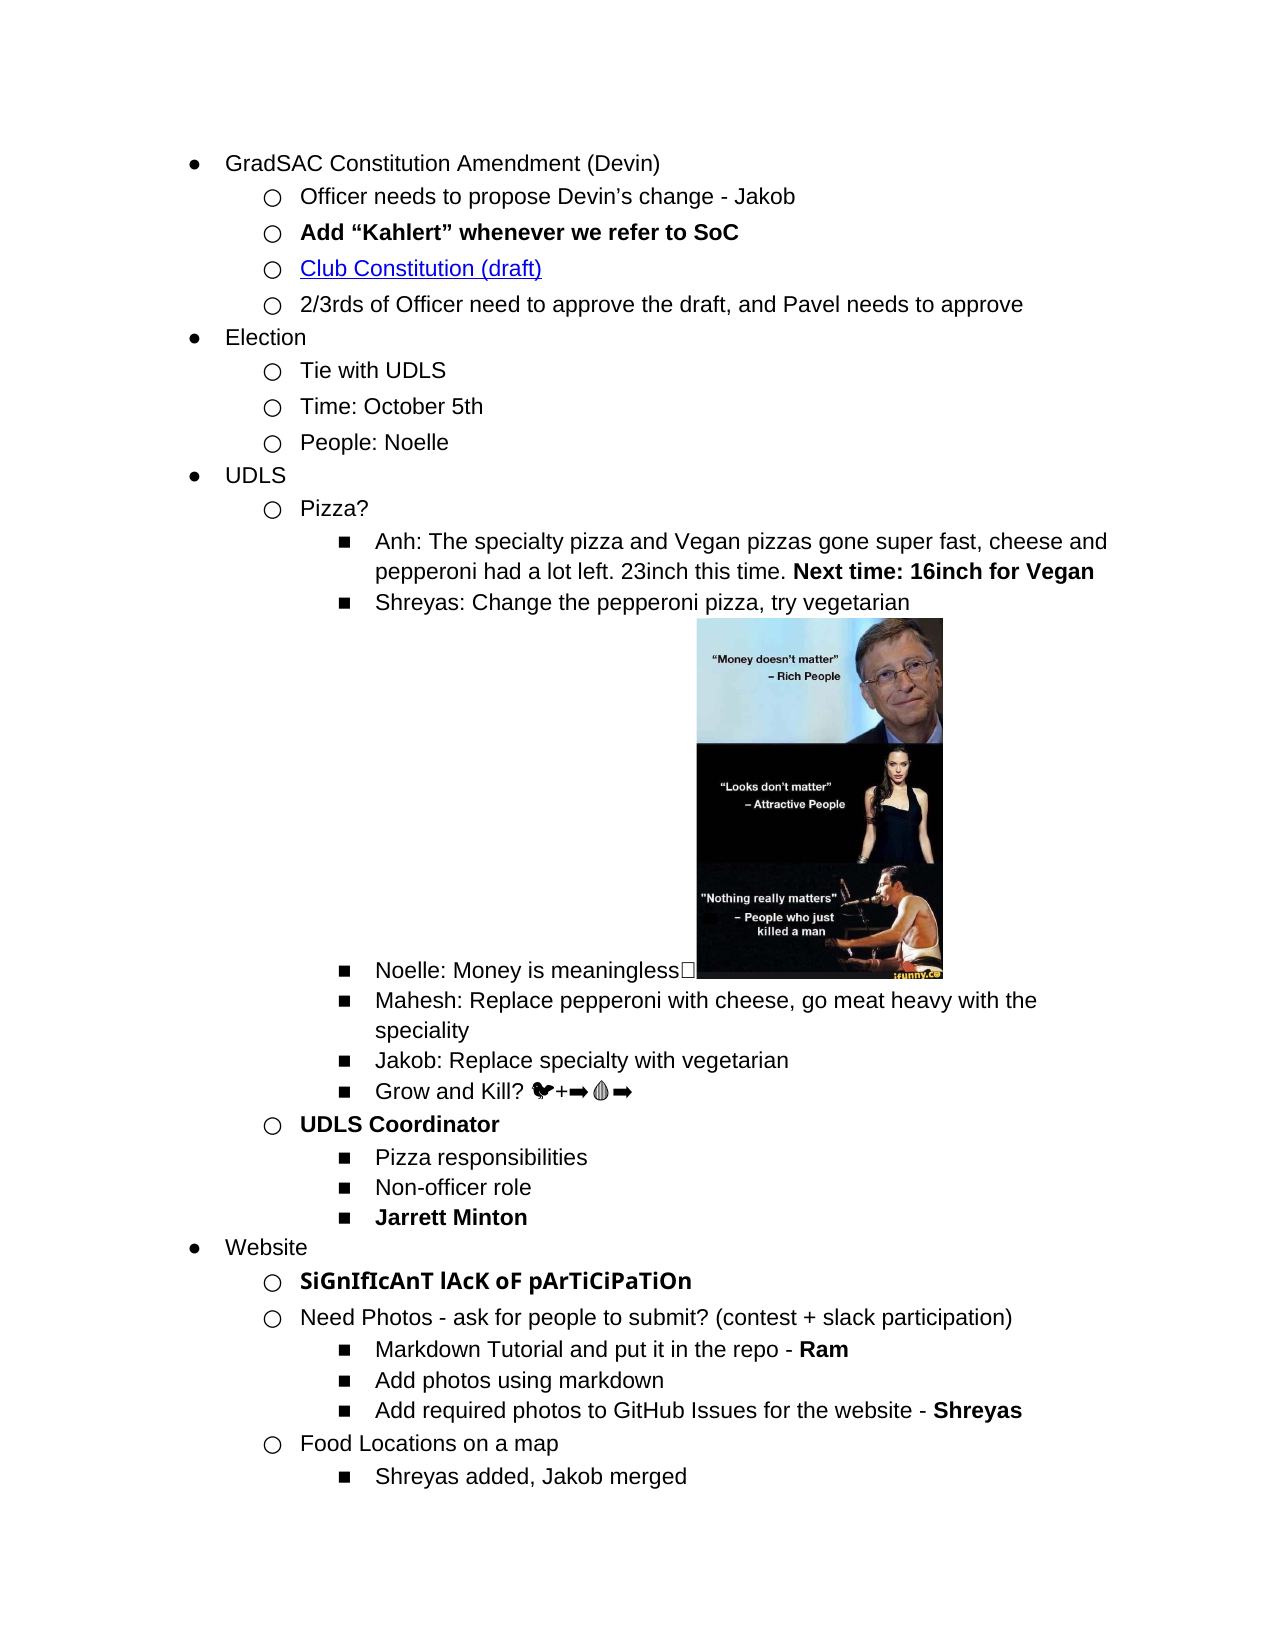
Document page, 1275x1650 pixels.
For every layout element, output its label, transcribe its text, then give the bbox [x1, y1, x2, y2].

list GradSAC Constitution Amendment (Devin) [187, 150, 1125, 176]
list Time: October 5th [262, 390, 1125, 421]
list Jarrett Minton [337, 1204, 1125, 1231]
list Add photos using markdown [337, 1367, 1125, 1393]
list Website [187, 1234, 1125, 1261]
list Jakob: Replace specialty with vegetarian [337, 1047, 1125, 1074]
list Noelle: Money is meaningless✨ [337, 619, 1125, 983]
list Non-officer role [337, 1174, 1125, 1200]
list Tie with UDLS [262, 354, 1125, 385]
list UDLS Coordinator [262, 1108, 1125, 1139]
list Need Photos - ask for people to submit? (contest + slack participation) [262, 1301, 1125, 1332]
list Grow and Kill? 🐦+🔪➡🩸➡🍗 [337, 1078, 1125, 1104]
list Officer needs to propose Devin’s change - Jakob [262, 180, 1125, 211]
list Mahesh: Replace pepperoni with cheese, go meat heavy with the speciality [337, 987, 1125, 1043]
list Shreyas: Change the pepperoni pizza, try vegetarian [337, 588, 1125, 615]
list Pizza? [262, 492, 1125, 523]
list Pizza responsibilities [337, 1144, 1125, 1170]
list Anh: The specialty pizza and Vegan pizzas gone super fast, cheese and pepperoni had a lot left. 23inch this time. Next time: 16inch for Vegan [337, 528, 1125, 585]
list 2/3rds of Officer need to approve the draft, and Pavel needs to approve [262, 288, 1125, 319]
list Markdown Tutorial and put it in the repo - Ram [337, 1336, 1125, 1363]
list Club Constitution (draft) [262, 252, 1125, 283]
list Add required photos to GitHub Issues for the website - Shreyas [337, 1397, 1125, 1423]
list Election [187, 324, 1125, 350]
list Food Locations on a map [262, 1427, 1125, 1458]
list UDLS [187, 462, 1125, 488]
picture [696, 618, 943, 979]
list People: Noelle [262, 426, 1125, 457]
list Add “Kahlert” whenever we refer to SoC [262, 216, 1125, 247]
list Shreyas added, Jakob merged [337, 1463, 1125, 1489]
list SiGnIfIcAnT lAcK oF pArTiCiPaTiOn [262, 1264, 1125, 1296]
